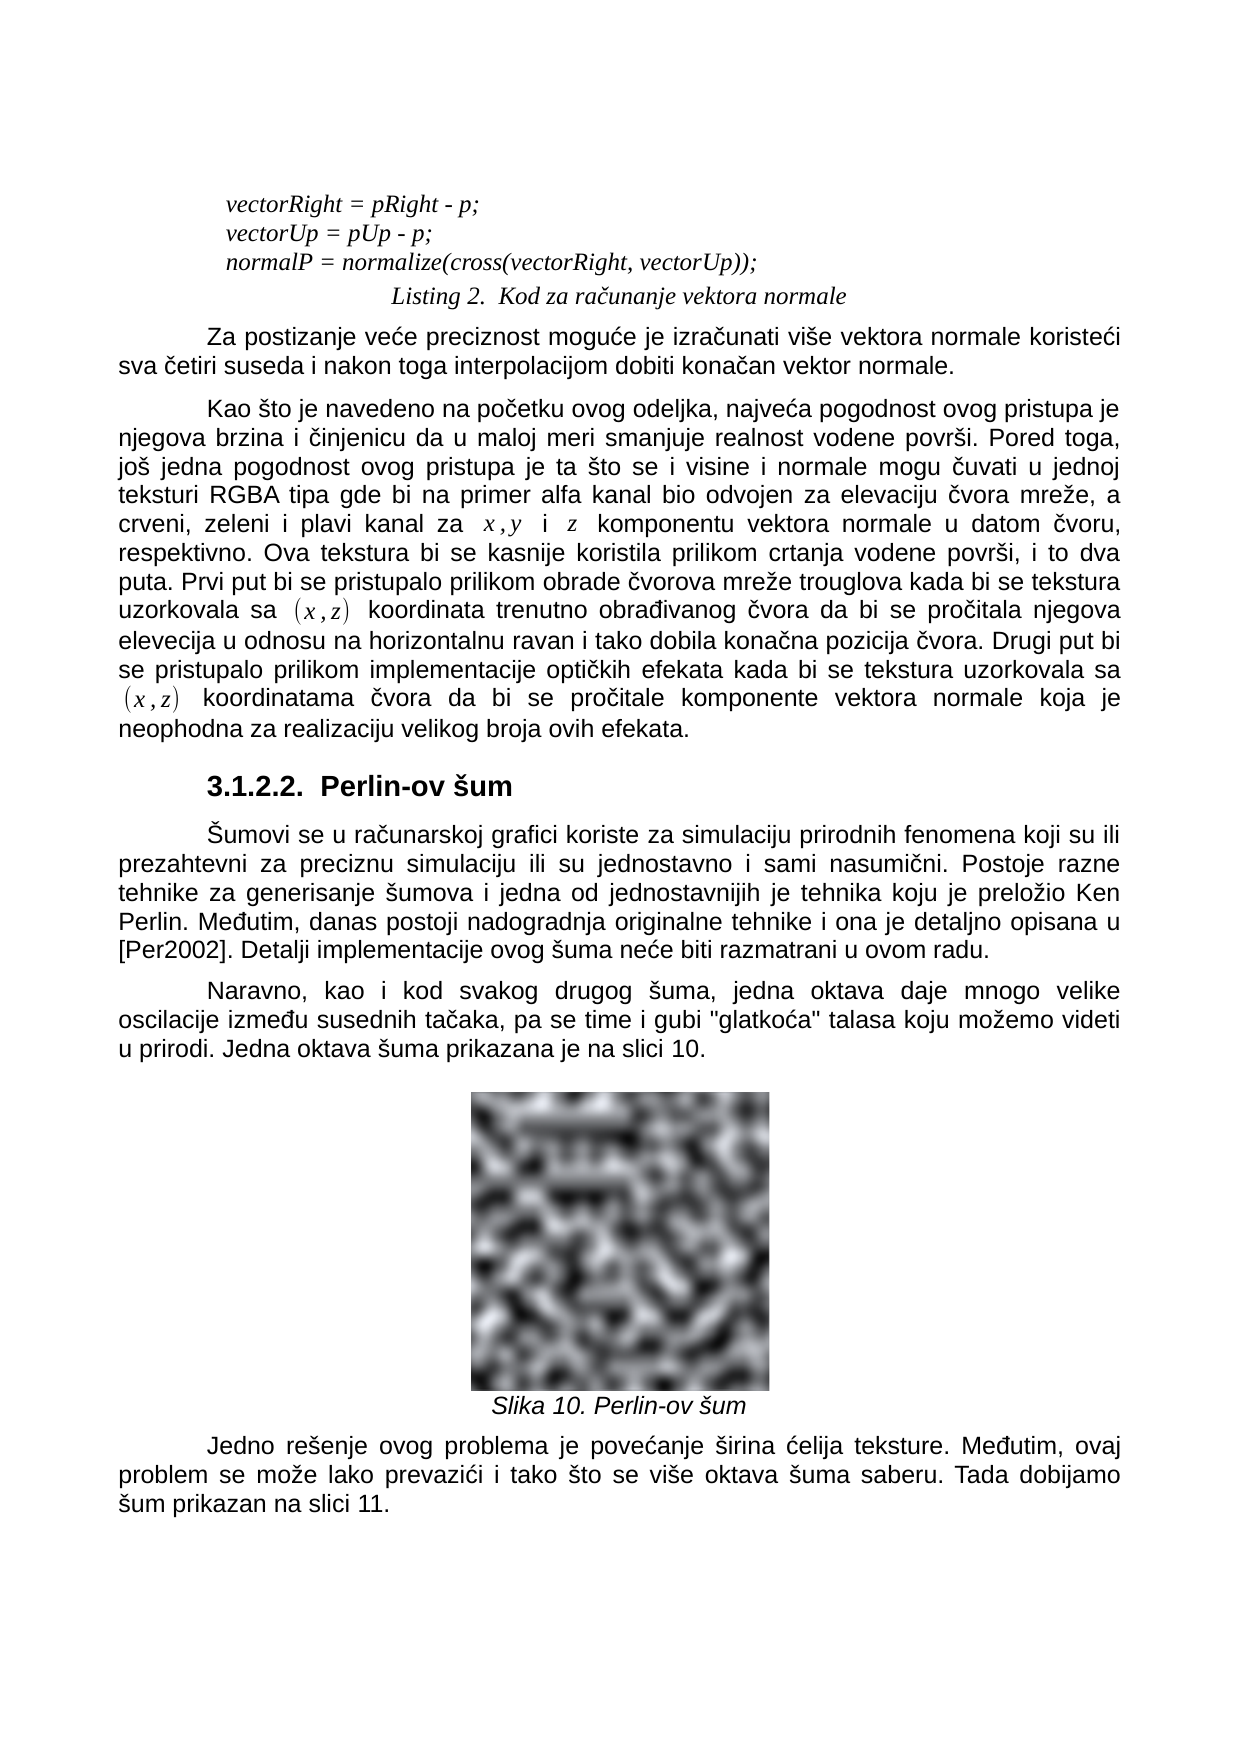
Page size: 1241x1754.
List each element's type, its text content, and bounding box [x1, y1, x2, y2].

list Listing 2. Kod za računanje vektora normale [226, 202, 1014, 310]
text Jedno rešenje ovog problema je povećanje širina ćelija teksture. Međutim, ovaj problem se može lako prevazići i tako što se više oktava šuma saberu. Tada dobijamo šum prikazan na slici 11. [118, 1074, 1122, 1518]
text Šumovi se u računarskoj grafici koriste za simulaciju prirodnih fenomena koji su ili prezahtevni za preciznu simulaciju ili su jednostavno i sami nasumični. Postoje razne tehnike za generisanje šumova i jedna od jednostavnijih je tehnika koju je preložio Ken Perlin. Međutim, danas postoji nadogradnja originalne tehnike i ona je detaljno opisana u [Per2002]. Detalji implementacije ovog šuma neće biti razmatrani u ovom radu. [118, 820, 1122, 964]
text Kao što je navedeno na početku ovog odeljka, najveća pogodnost ovog pristupa je njegova brzina i činjenicu da u maloj meri smanjuje realnost vodene površi. Pored toga, još jedna pogodnost ovog pristupa je ta što se i visine i normale mogu čuvati u jednoj teksturi RGBA tipa gde bi na primer alfa kanal bio odvojen za elevaciju čvora mreže, a crveni, zeleni i plavi kanal za i komponentu vektora normale u datom čvoru, respektivno. Ova tekstura bi se kasnije koristila prilikom crtanja vodene površi, i to dva puta. Prvi put bi se pristupalo prilikom obrade čvorova mreže trouglova kada bi se tekstura uzorkovala sa koordinata trenutno obrađivanog čvora da bi se pročitala njegova elevecija u odnosu na horizontalnu ravan i tako dobila konačna pozicija čvora. Drugi put bi se pristupalo prilikom implementacije optičkih efekata kada bi se tekstura uzorkovala sa koordinatama čvora da bi se pročitale komponente vektora normale koja je neophodna za realizaciju velikog broja ovih efekata. [118, 394, 1122, 743]
text Slika 10. Perlin-ov šum [438, 1092, 802, 1419]
text Za postizanje veće preciznost moguće je izračunati više vektora normale koristeći sva četiri suseda i nakon toga interpolacijom dobiti konačan vektor normale. [118, 177, 1122, 379]
subtitle Perlin-ov šum [207, 769, 1122, 803]
text Naravno, kao i kod svakog drugog šuma, jedna oktava daje mnogo velike oscilacije između susednih tačaka, pa se time i gubi "glatkoća" talasa koju možemo videti u prirodi. Jedna oktava šuma prikazana je na slici 10. [118, 976, 1122, 1062]
picture [471, 1092, 770, 1391]
